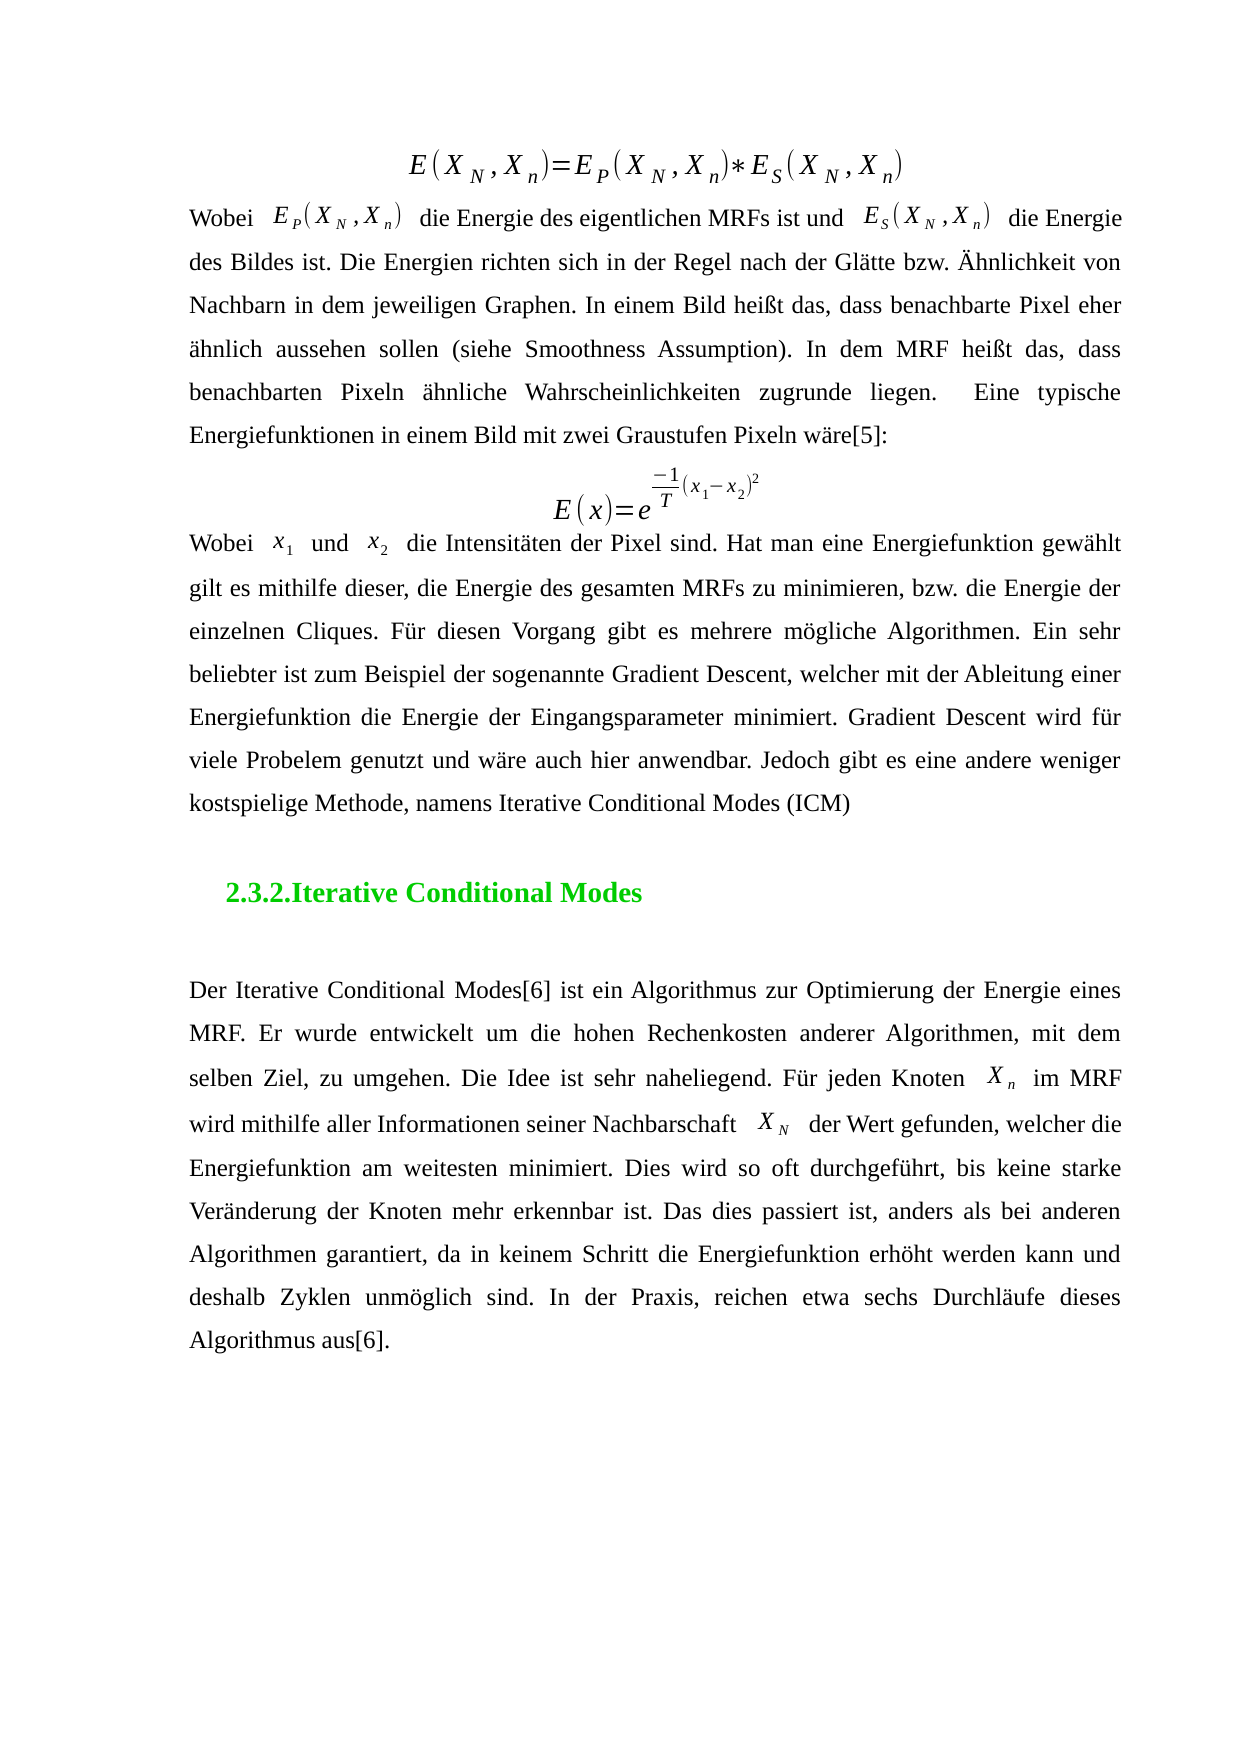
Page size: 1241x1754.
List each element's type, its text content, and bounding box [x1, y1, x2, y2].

text Wobeiunddie Intensitäten der Pixel sind. Hat man eine Energiefunktion gewählt gilt es mithilfe dieser, die Energie des gesamten MRFs zu minimieren, bzw. die Energie der einzelnen Cliques. Für diesen Vorgang gibt es mehrere mögliche Algorithmen. Ein sehr beliebter ist zum Beispiel der sogenannte Gradient Descent, welcher mit der Ableitung einer Energiefunktion die Energie der Eingangsparameter minimiert. Gradient Descent wird für viele Probelem genutzt und wäre auch hier anwendbar. Jedoch gibt es eine andere weniger kostspielige Methode, namens Iterative Conditional Modes (ICM) [189, 527, 1122, 817]
text 2.3.2.Iterative Conditional Modes [189, 875, 1122, 908]
text Der Iterative Conditional Modes[6] ist ein Algorithmus zur Optimierung der Energie eines MRF. Er wurde entwickelt um die hohen Rechenkosten anderer Algorithmen, mit dem selben Ziel, zu umgehen. Die Idee ist sehr naheliegend. Für jeden Knotenim MRF wird mithilfe aller Informationen seiner Nachbarschaftder Wert gefunden, welcher die Energiefunktion am weitesten minimiert. Dies wird so oft durchgeführt, bis keine starke Veränderung der Knoten mehr erkennbar ist. Das dies passiert ist, anders als bei anderen Algorithmen garantiert, da in keinem Schritt die Energiefunktion erhöht werden kann und deshalb Zyklen unmöglich sind. In der Praxis, reichen etwa sechs Durchläufe dieses Algorithmus aus[6]. [189, 975, 1122, 1354]
text Wobeidie Energie des eigentlichen MRFs ist unddie Energie des Bildes ist. Die Energien richten sich in der Regel nach der Glätte bzw. Ähnlichkeit von Nachbarn in dem jeweiligen Graphen. In einem Bild heißt das, dass benachbarte Pixel eher ähnlich aussehen sollen (siehe Smoothness Assumption). In dem MRF heißt das, dass benachbarten Pixeln ähnliche Wahrscheinlichkeiten zugrunde liegen. Eine typische Energiefunktionen in einem Bild mit zwei Graustufen Pixeln wäre[5]: [189, 202, 1122, 449]
